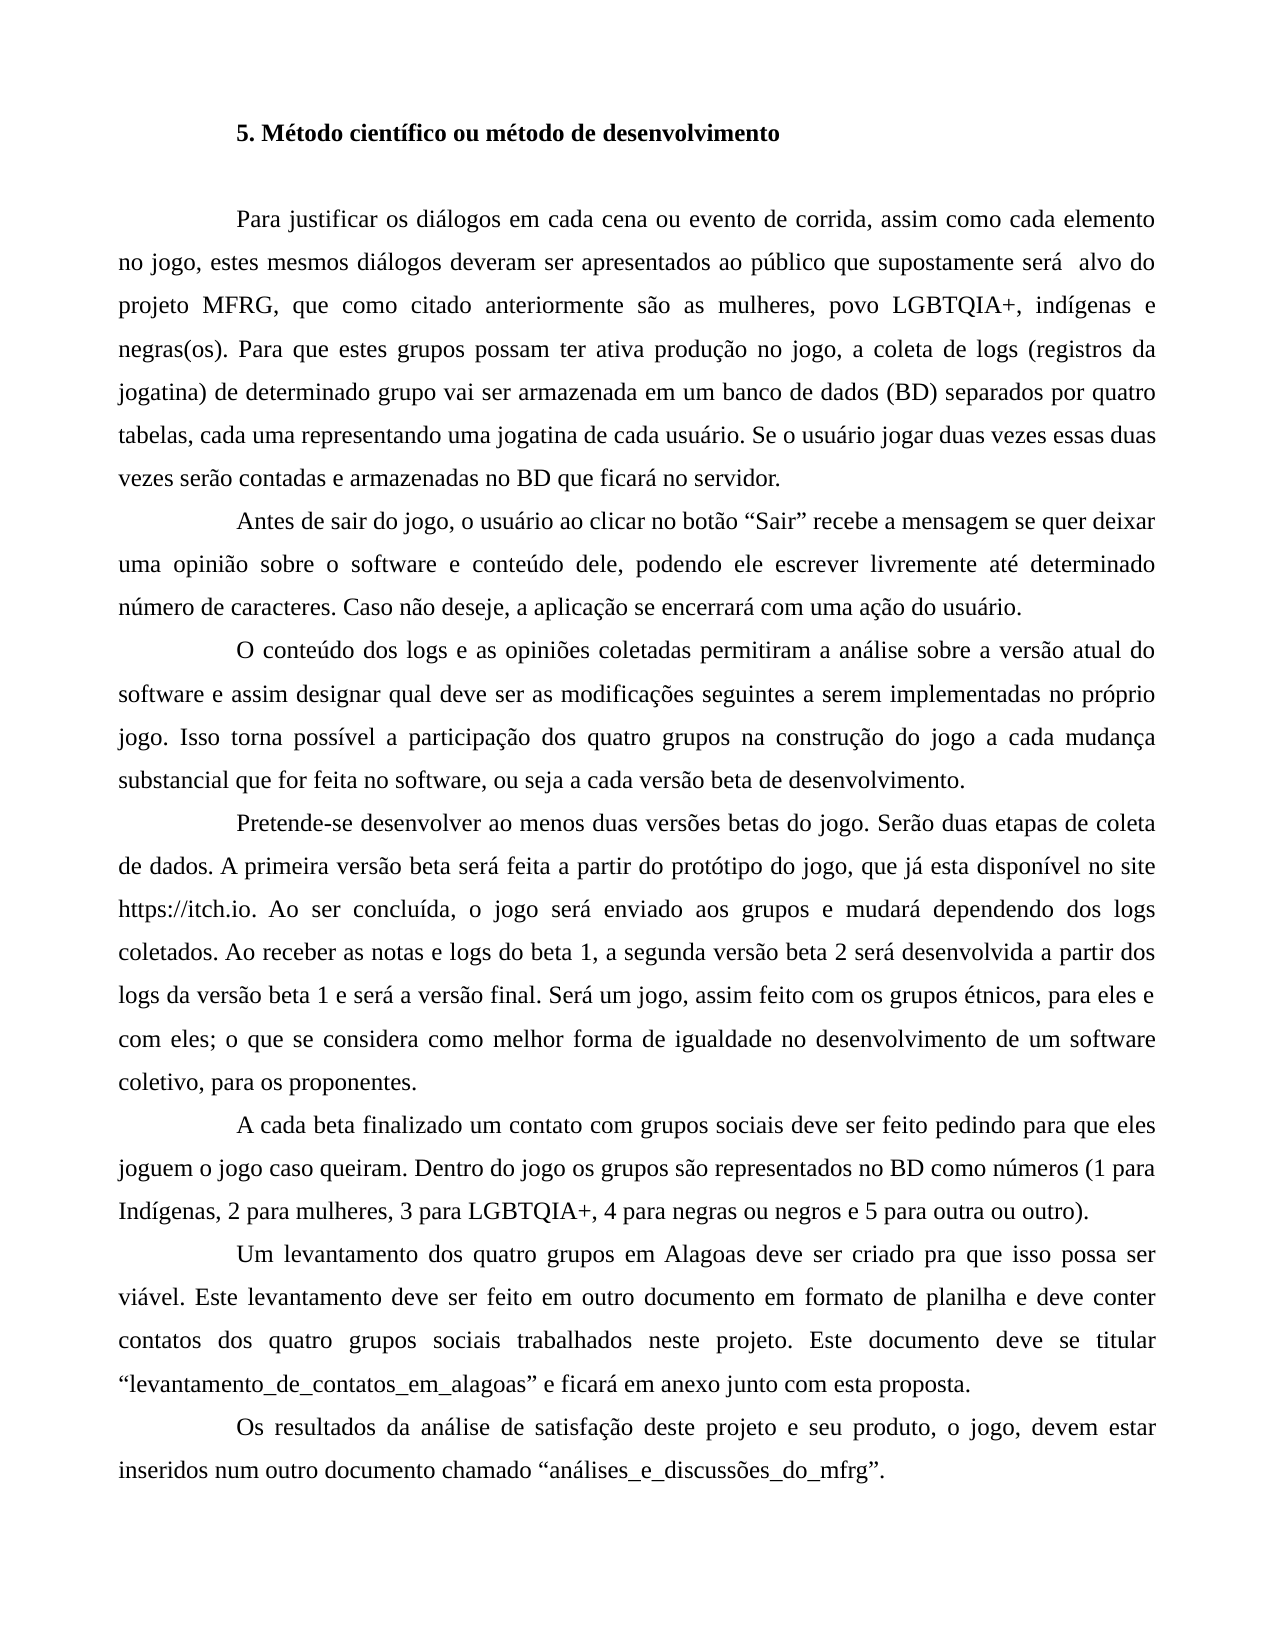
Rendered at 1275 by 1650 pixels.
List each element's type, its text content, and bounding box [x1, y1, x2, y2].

text Os resultados da análise de satisfação deste projeto e seu produto, o jogo, devem estar inseridos num outro documento chamado “análises_e_discussões_do_mfrg”. [118, 1412, 1157, 1484]
text O conteúdo dos logs e as opiniões coletadas permitiram a análise sobre a versão atual do software e assim designar qual deve ser as modificações seguintes a serem implementadas no próprio jogo. Isso torna possível a participação dos quatro grupos na construção do jogo a cada mudança substancial que for feita no software, ou seja a cada versão beta de desenvolvimento. [118, 636, 1157, 794]
text Um levantamento dos quatro grupos em Alagoas deve ser criado pra que isso possa ser viável. Este levantamento deve ser feito em outro documento em formato de planilha e deve conter contatos dos quatro grupos sociais trabalhados neste projeto. Este documento deve se titular “levantamento_de_contatos_em_alagoas” e ficará em anexo junto com esta proposta. [118, 1239, 1157, 1397]
text 5. Método científico ou método de desenvolvimento [118, 118, 1157, 147]
text Para justificar os diálogos em cada cena ou evento de corrida, assim como cada elemento no jogo, estes mesmos diálogos deveram ser apresentados ao público que supostamente será alvo do projeto MFRG, que como citado anteriormente são as mulheres, povo LGBTQIA+, indígenas e negras(os). Para que estes grupos possam ter ativa produção no jogo, a coleta de logs (registros da jogatina) de determinado grupo vai ser armazenada em um banco de dados (BD) separados por quatro tabelas, cada uma representando uma jogatina de cada usuário. Se o usuário jogar duas vezes essas duas vezes serão contadas e armazenadas no BD que ficará no servidor. [118, 204, 1157, 492]
text Antes de sair do jogo, o usuário ao clicar no botão “Sair” recebe a mensagem se quer deixar uma opinião sobre o software e conteúdo dele, podendo ele escrever livremente até determinado número de caracteres. Caso não deseje, a aplicação se encerrará com uma ação do usuário. [118, 506, 1157, 621]
text Pretende-se desenvolver ao menos duas versões betas do jogo. Serão duas etapas de coleta de dados. A primeira versão beta será feita a partir do protótipo do jogo, que já esta disponível no site https://itch.io. Ao ser concluída, o jogo será enviado aos grupos e mudará dependendo dos logs coletados. Ao receber as notas e logs do beta 1, a segunda versão beta 2 será desenvolvida a partir dos logs da versão beta 1 e será a versão final. Será um jogo, assim feito com os grupos étnicos, para eles e com eles; o que se considera como melhor forma de igualdade no desenvolvimento de um software coletivo, para os proponentes. [118, 808, 1157, 1096]
text A cada beta finalizado um contato com grupos sociais deve ser feito pedindo para que eles joguem o jogo caso queiram. Dentro do jogo os grupos são representados no BD como números (1 para Indígenas, 2 para mulheres, 3 para LGBTQIA+, 4 para negras ou negros e 5 para outra ou outro). [118, 1110, 1157, 1225]
